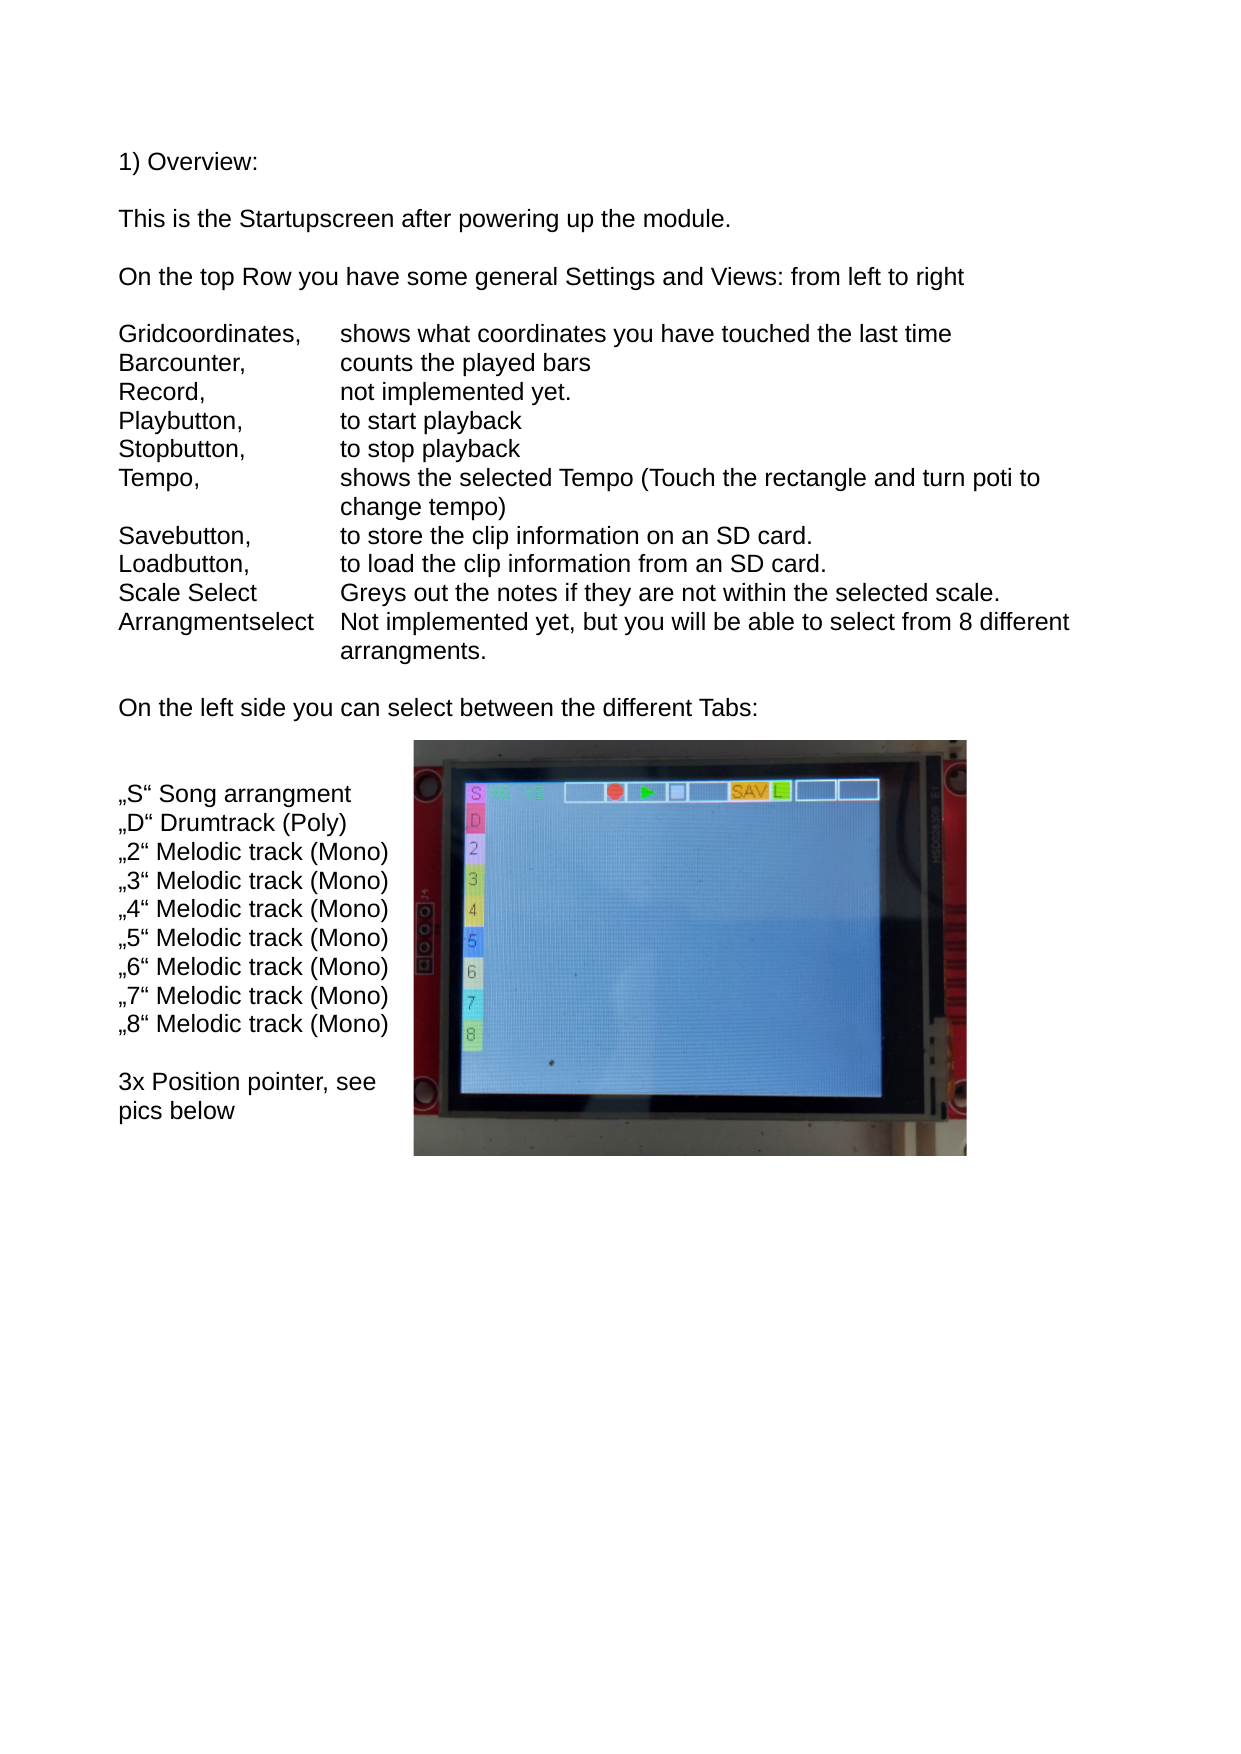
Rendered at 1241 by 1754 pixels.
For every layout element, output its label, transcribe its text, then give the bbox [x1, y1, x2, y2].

text Gridcoordinates, shows what coordinates you have touched the last time [118, 319, 1139, 348]
text 1) Overview: [118, 147, 1139, 176]
text [967, 779, 1139, 808]
text 3x Position pointer, see pics below [118, 1067, 413, 1124]
text Savebutton, to store the clip information on an SD card. [118, 521, 1139, 549]
text [967, 894, 1139, 923]
text [967, 952, 1139, 981]
text On the left side you can select between the different Tabs: [118, 693, 1139, 722]
text „6“ Melodic track (Mono) [118, 952, 413, 981]
text Loadbutton, to load the clip information from an SD card. [118, 549, 1139, 578]
text [967, 837, 1139, 866]
text „S“ Song arrangment [118, 779, 413, 808]
picture [413, 740, 967, 1156]
text This is the Startupscreen after powering up the module. [118, 204, 1139, 233]
text „5“ Melodic track (Mono) [118, 923, 413, 952]
text Scale Select Greys out the notes if they are not within the selected scale. [118, 578, 1139, 607]
text „4“ Melodic track (Mono) [118, 894, 413, 923]
text [967, 1067, 1139, 1124]
text Tempo, shows the selected Tempo (Touch the rectangle and turn poti to change tempo) [118, 463, 1139, 521]
text „7“ Melodic track (Mono) [118, 981, 413, 1009]
text Barcounter, counts the played bars [118, 348, 1139, 377]
text „3“ Melodic track (Mono) [118, 866, 413, 894]
text „2“ Melodic track (Mono) [118, 837, 413, 866]
text Playbutton, to start playback [118, 406, 1139, 434]
text [967, 866, 1139, 894]
text Stopbutton, to stop playback [118, 434, 1139, 463]
text [967, 1009, 1139, 1038]
text [967, 808, 1139, 837]
text „D“ Drumtrack (Poly) [118, 808, 413, 837]
text On the top Row you have some general Settings and Views: from left to right [118, 262, 1139, 291]
text „8“ Melodic track (Mono) [118, 1009, 413, 1038]
text [967, 923, 1139, 952]
text Arrangmentselect Not implemented yet, but you will be able to select from 8 different arrangments. [118, 607, 1139, 664]
text [967, 981, 1139, 1009]
text Record, not implemented yet. [118, 377, 1139, 406]
